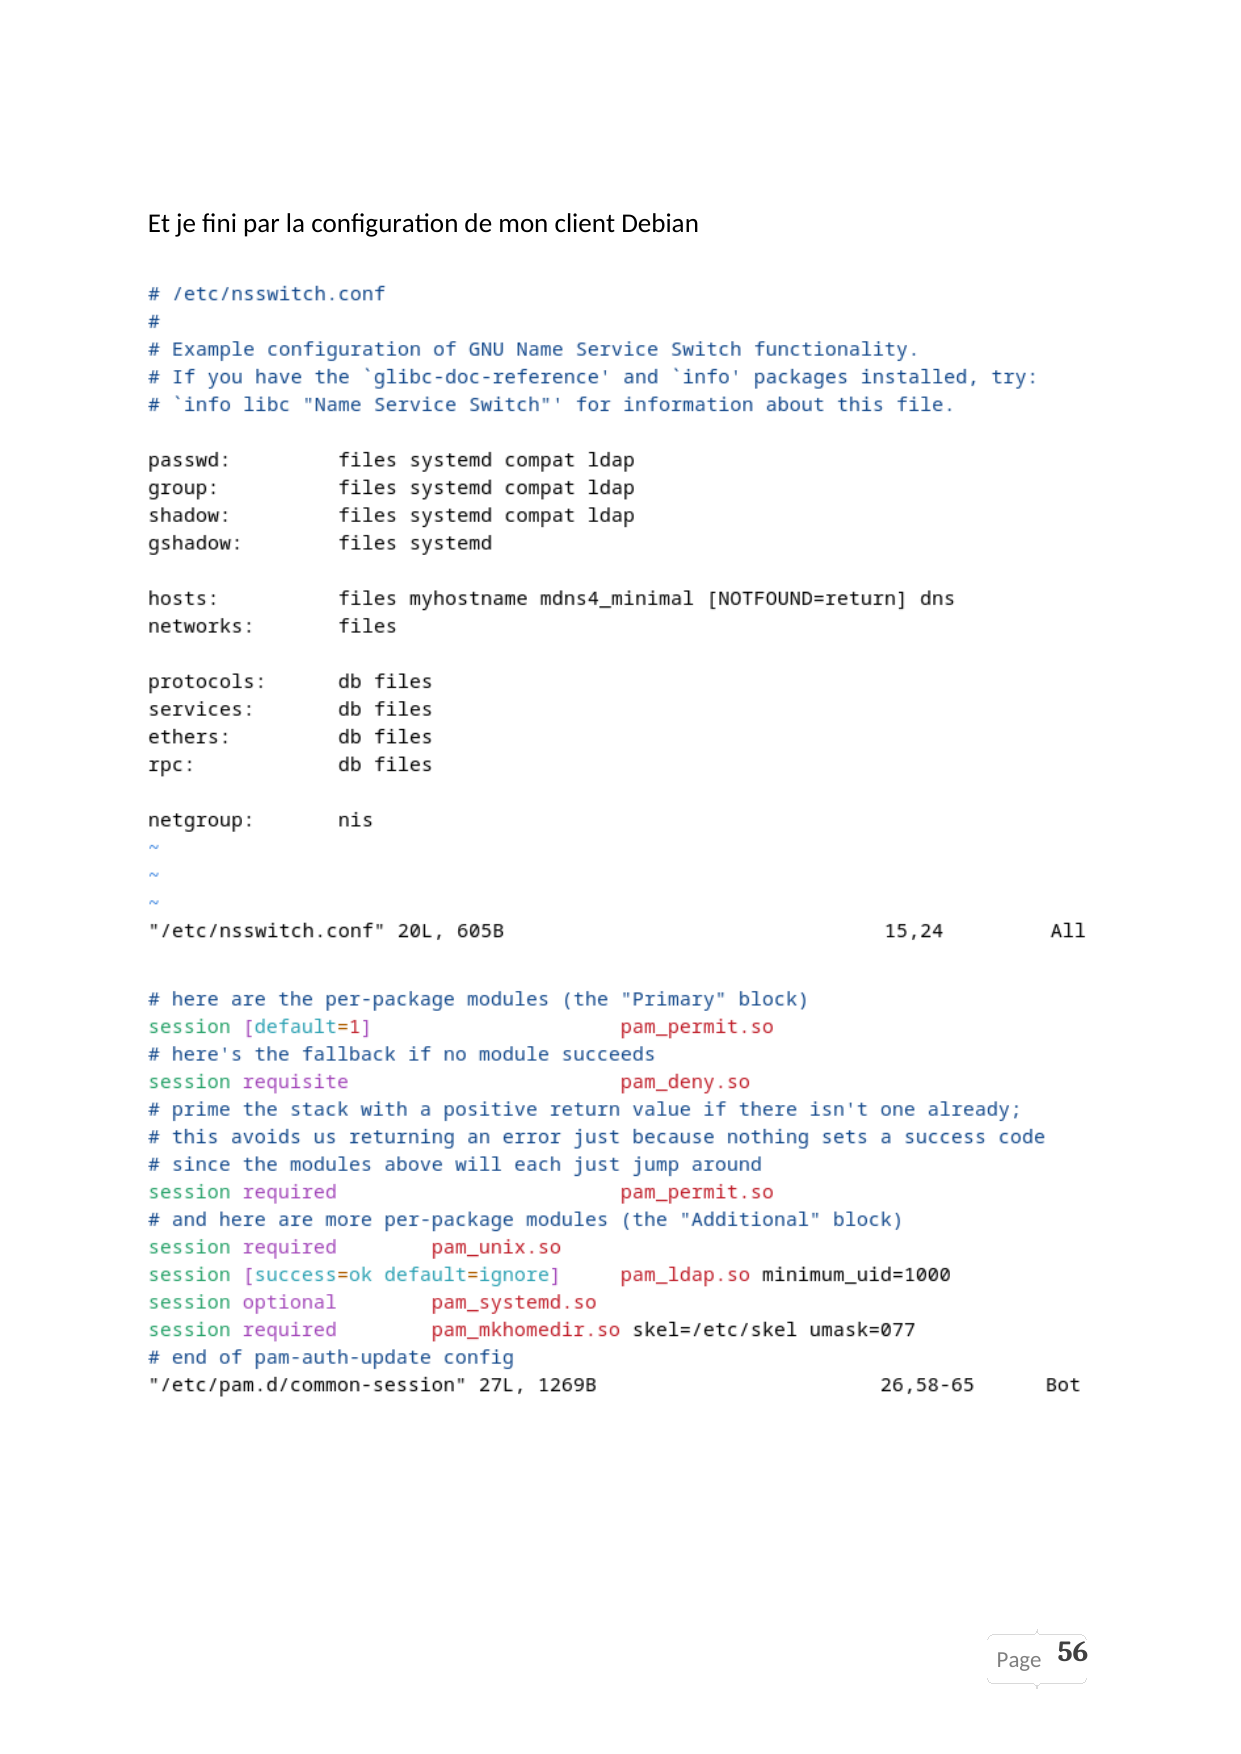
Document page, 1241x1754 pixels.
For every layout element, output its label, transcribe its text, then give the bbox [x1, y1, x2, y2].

text [148, 944, 1093, 986]
picture [147, 282, 1093, 944]
text Et je fini par la configuration de mon client Debian [148, 206, 1093, 282]
picture [147, 986, 1093, 1398]
text [148, 1398, 1093, 1588]
